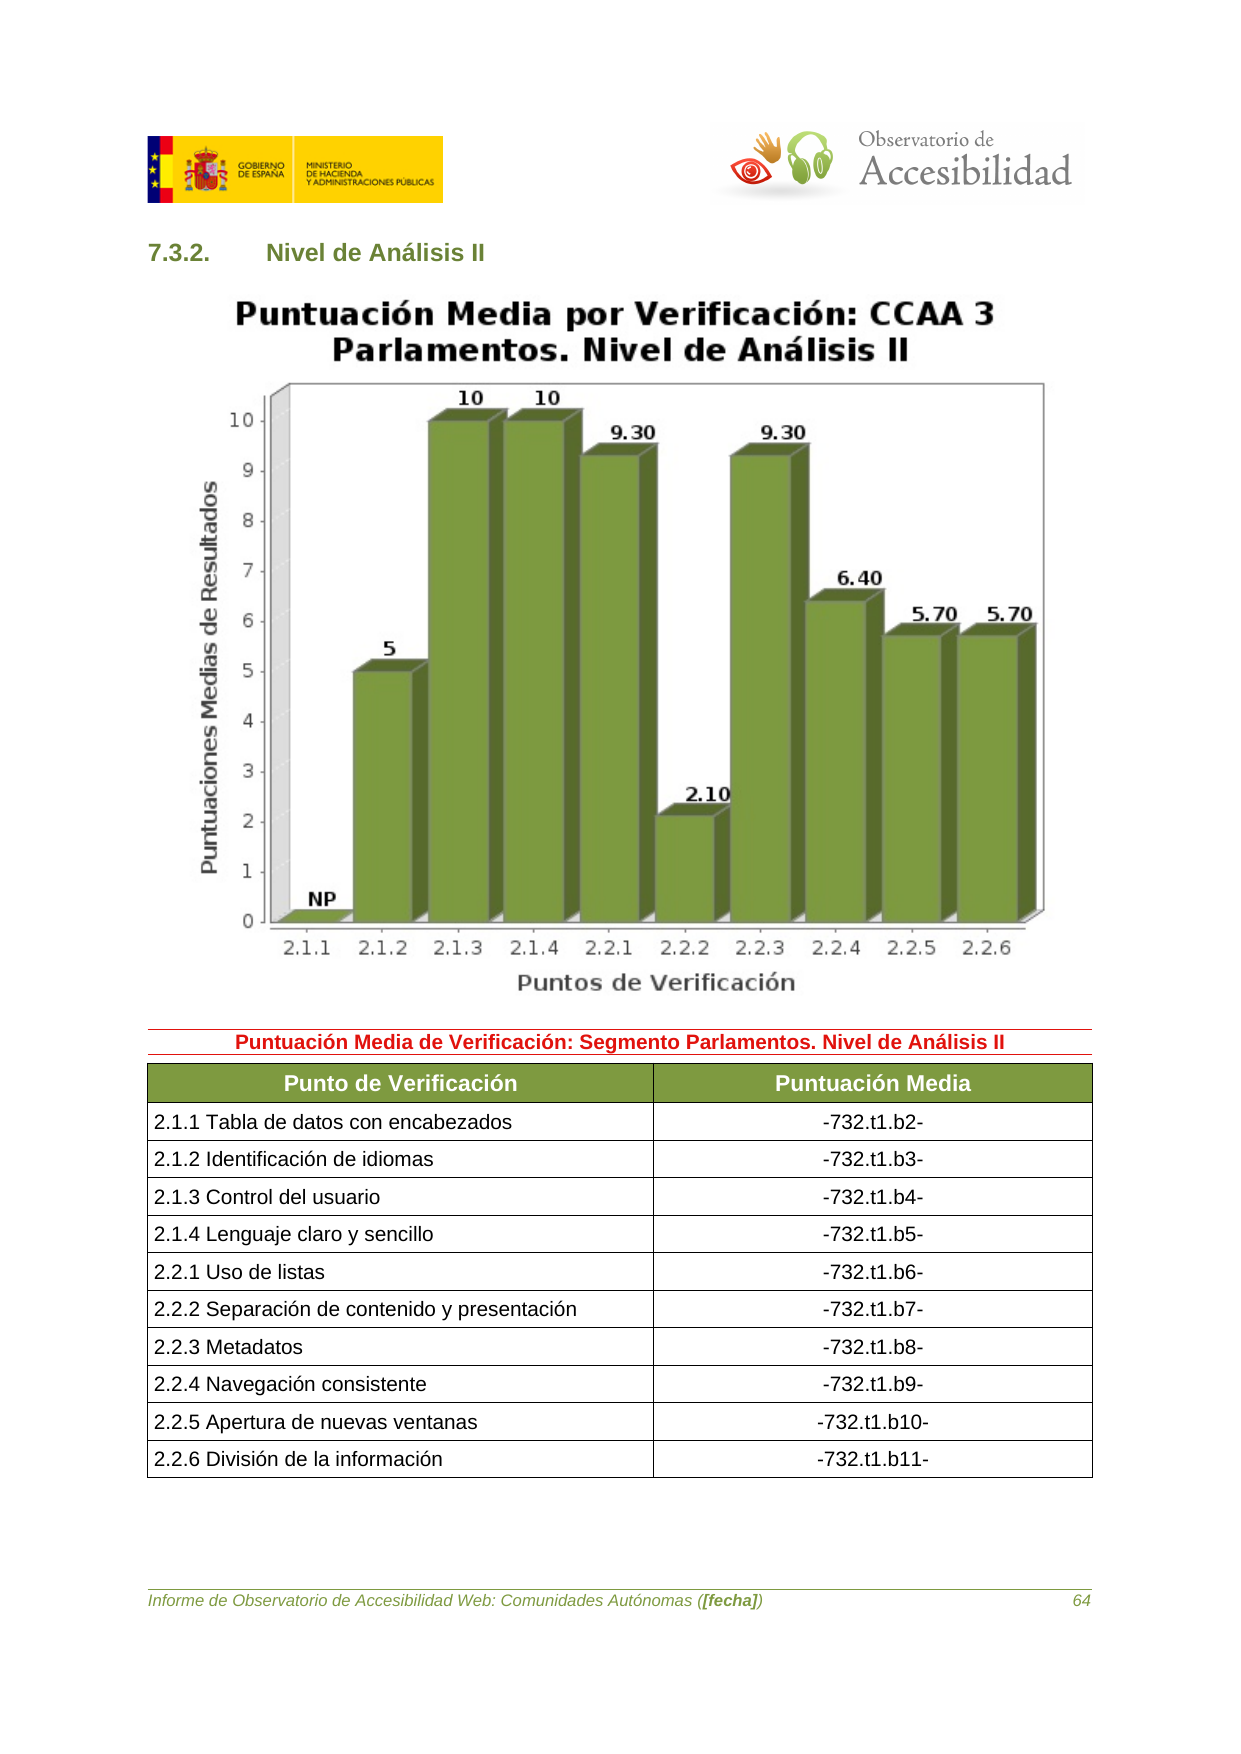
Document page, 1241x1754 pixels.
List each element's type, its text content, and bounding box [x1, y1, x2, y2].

table_cell -732.t1.b7- [654, 1291, 1092, 1327]
table_cell -732.t1.b2- [654, 1103, 1092, 1140]
table_cell 2.2.3 Metadatos [148, 1328, 653, 1365]
table_header Punto de Verificación [148, 1064, 653, 1102]
text Puntuación Media de Verificación: Segmento Parlamentos. Nivel de Análisis II [148, 1030, 1092, 1054]
table_cell 2.2.1 Uso de listas [148, 1253, 653, 1290]
picture [710, 122, 1086, 205]
table_cell -732.t1.b9- [654, 1366, 1092, 1402]
table_cell 2.1.4 Lenguaje claro y sencillo [148, 1216, 653, 1252]
table_cell -732.t1.b3- [654, 1141, 1092, 1177]
table_cell 2.2.6 División de la información [148, 1441, 653, 1477]
table_cell 2.1.1 Tabla de datos con encabezados [148, 1103, 653, 1140]
table_cell 2.2.4 Navegación consistente [148, 1366, 653, 1402]
picture [178, 294, 1062, 1005]
table_cell -732.t1.b11- [654, 1441, 1092, 1477]
table_cell -732.t1.b10- [654, 1403, 1092, 1440]
table_cell 2.1.2 Identificación de idiomas [148, 1141, 653, 1177]
table_cell -732.t1.b8- [654, 1328, 1092, 1365]
table_cell 2.2.2 Separación de contenido y presentación [148, 1291, 653, 1327]
table_header Puntuación Media [654, 1064, 1092, 1102]
picture [147, 136, 443, 203]
table_cell 2.2.5 Apertura de nuevas ventanas [148, 1403, 653, 1440]
table_cell -732.t1.b5- [654, 1216, 1092, 1252]
table_cell 2.1.3 Control del usuario [148, 1178, 653, 1215]
table_cell -732.t1.b6- [654, 1253, 1092, 1290]
table_cell -732.t1.b4- [654, 1178, 1092, 1215]
list Nivel de Análisis II [148, 238, 1092, 267]
